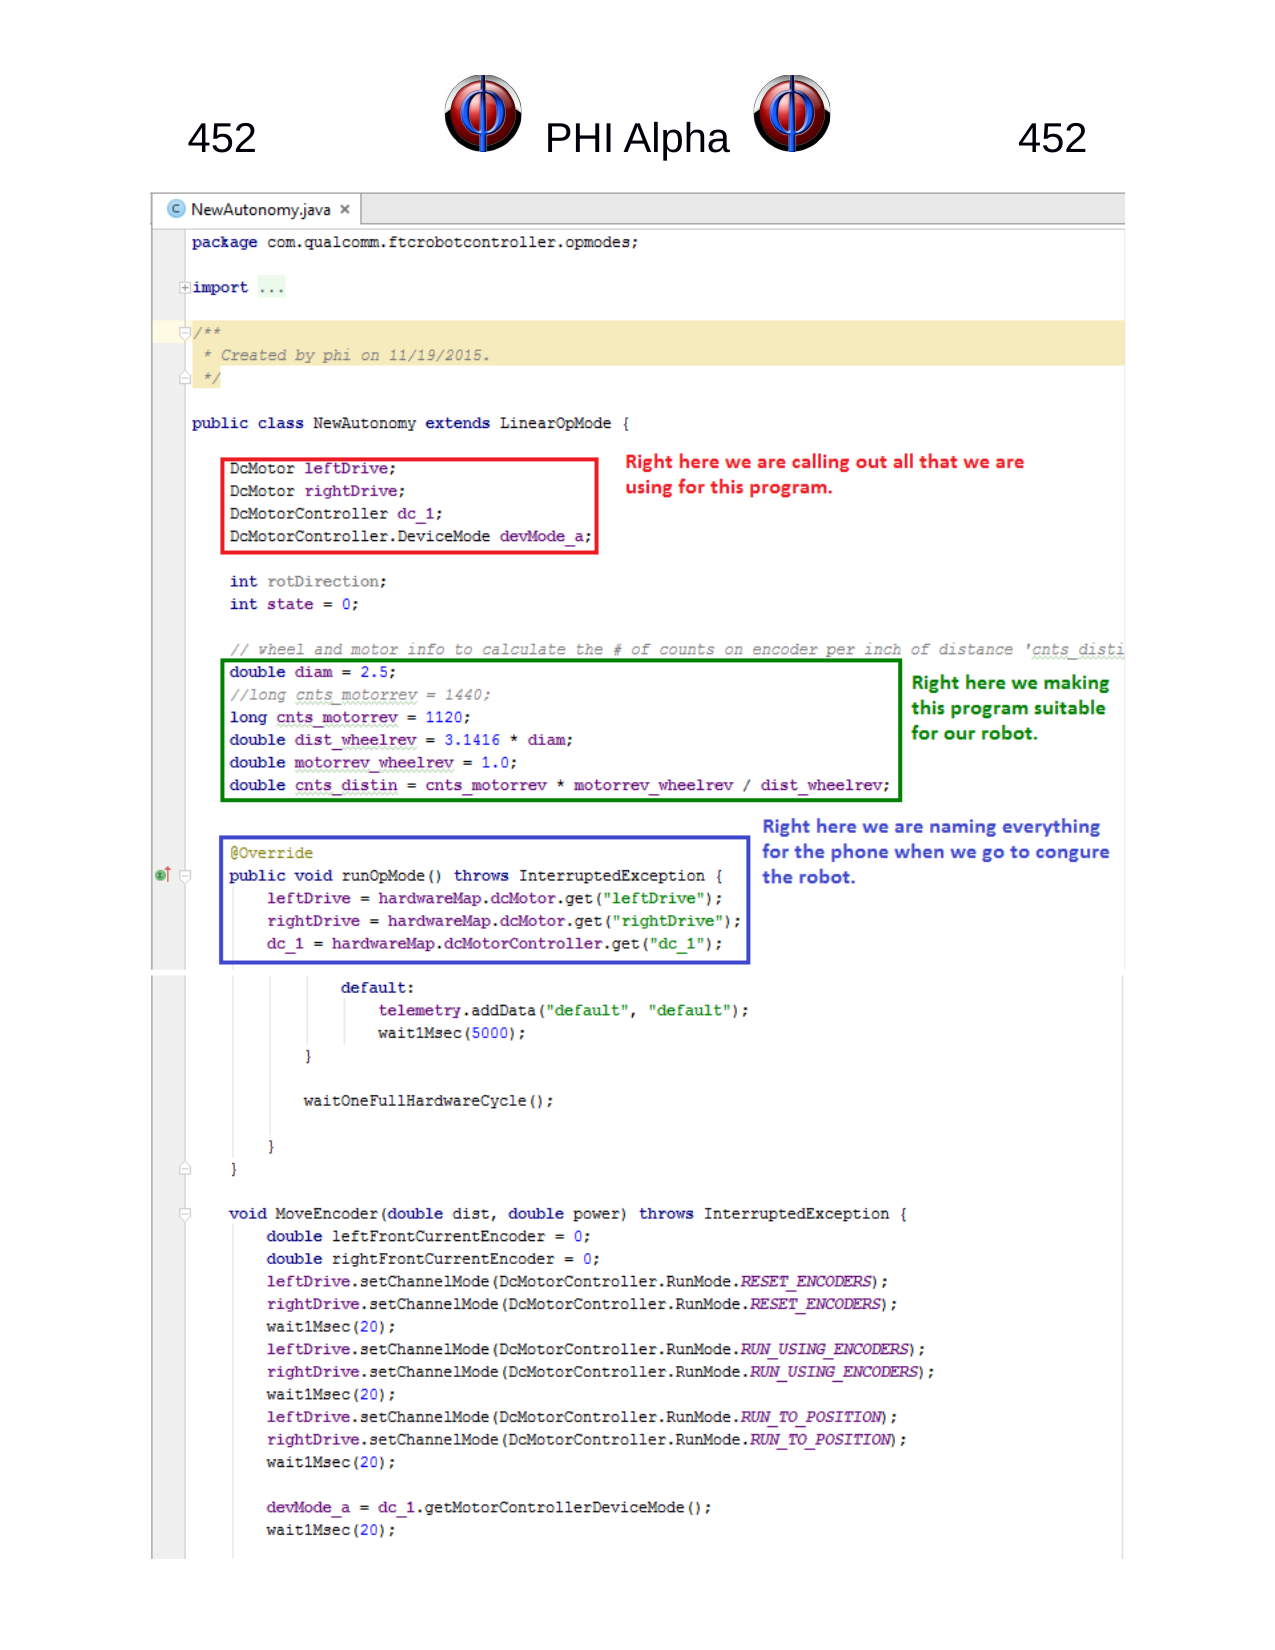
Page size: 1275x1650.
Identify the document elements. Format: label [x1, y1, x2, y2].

picture [444, 75, 522, 152]
picture [150, 190, 1125, 1559]
picture [753, 75, 831, 152]
